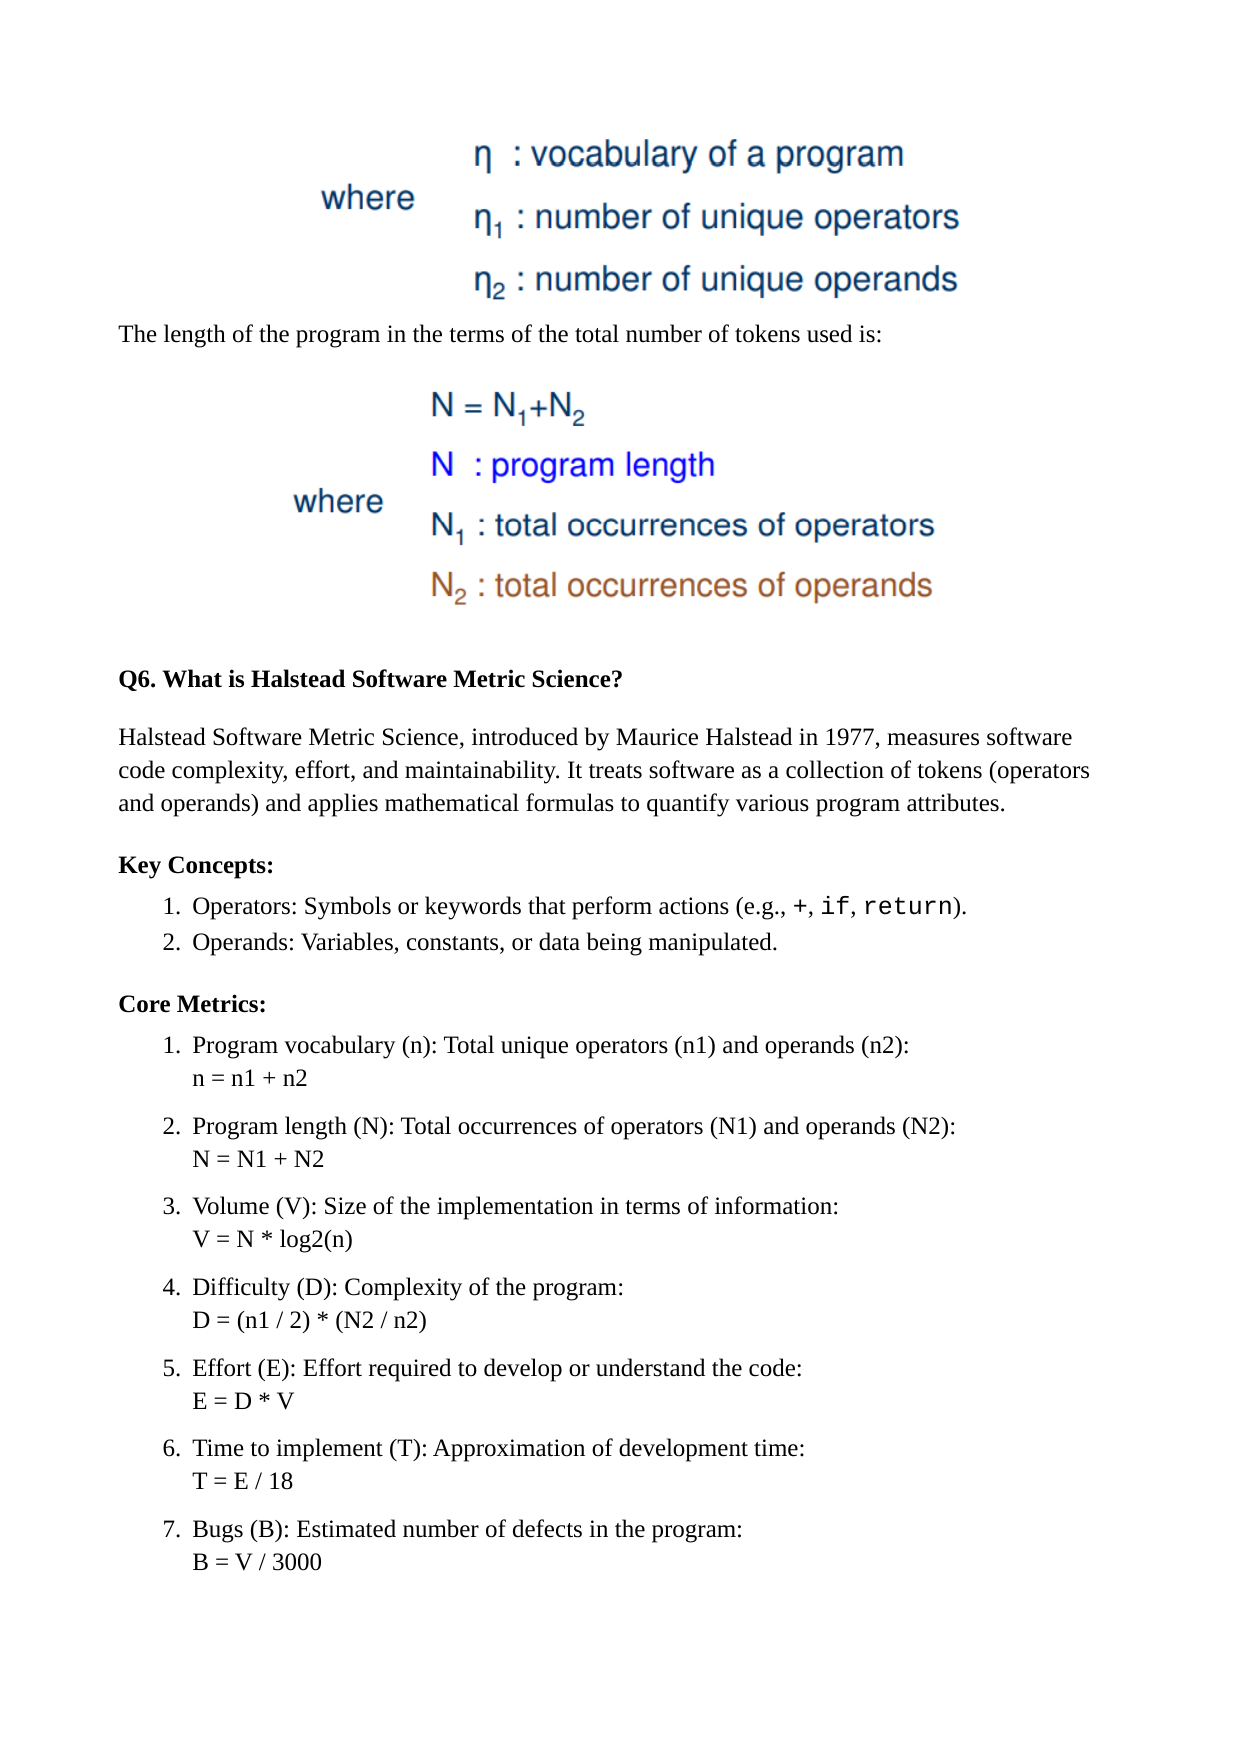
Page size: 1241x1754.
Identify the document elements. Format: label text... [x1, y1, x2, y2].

text Halstead Software Metric Science, introduced by Maurice Halstead in 1977, measures software code complexity, effort, and maintainability. It treats software as a collection of tokens (operators and operands) and applies mathematical formulas to quantify various program attributes. [118, 722, 1122, 817]
picture [281, 375, 960, 612]
list Operators: Symbols or keywords that perform actions (e.g., +, if, return). [162, 891, 1122, 922]
picture [316, 125, 968, 302]
list Volume (V): Size of the implementation in terms of information: V = N * log2(n) [162, 1191, 1122, 1253]
text Q6. What is Halstead Software Metric Science? [118, 664, 1122, 693]
list Effort (E): Effort required to develop or understand the code: E = D * V [162, 1353, 1122, 1414]
list Difficulty (D): Complexity of the program: D = (n1 / 2) * (N2 / n2) [162, 1272, 1122, 1334]
list Program vocabulary (n): Total unique operators (n1) and operands (n2): n = n1 + n2 [162, 1030, 1122, 1092]
list Program length (N): Total occurrences of operators (N1) and operands (N2): N = N1 + N2 [162, 1111, 1122, 1173]
list Operands: Variables, constants, or data being manipulated. [162, 927, 1122, 956]
subtitle Key Concepts: [118, 850, 1122, 879]
list Time to implement (T): Approximation of development time: T = E / 18 [162, 1433, 1122, 1495]
subtitle Core Metrics: [118, 989, 1122, 1018]
text The length of the program in the terms of the total number of tokens used is: [118, 319, 1122, 348]
list Bugs (B): Estimated number of defects in the program: B = V / 3000 [162, 1514, 1122, 1576]
